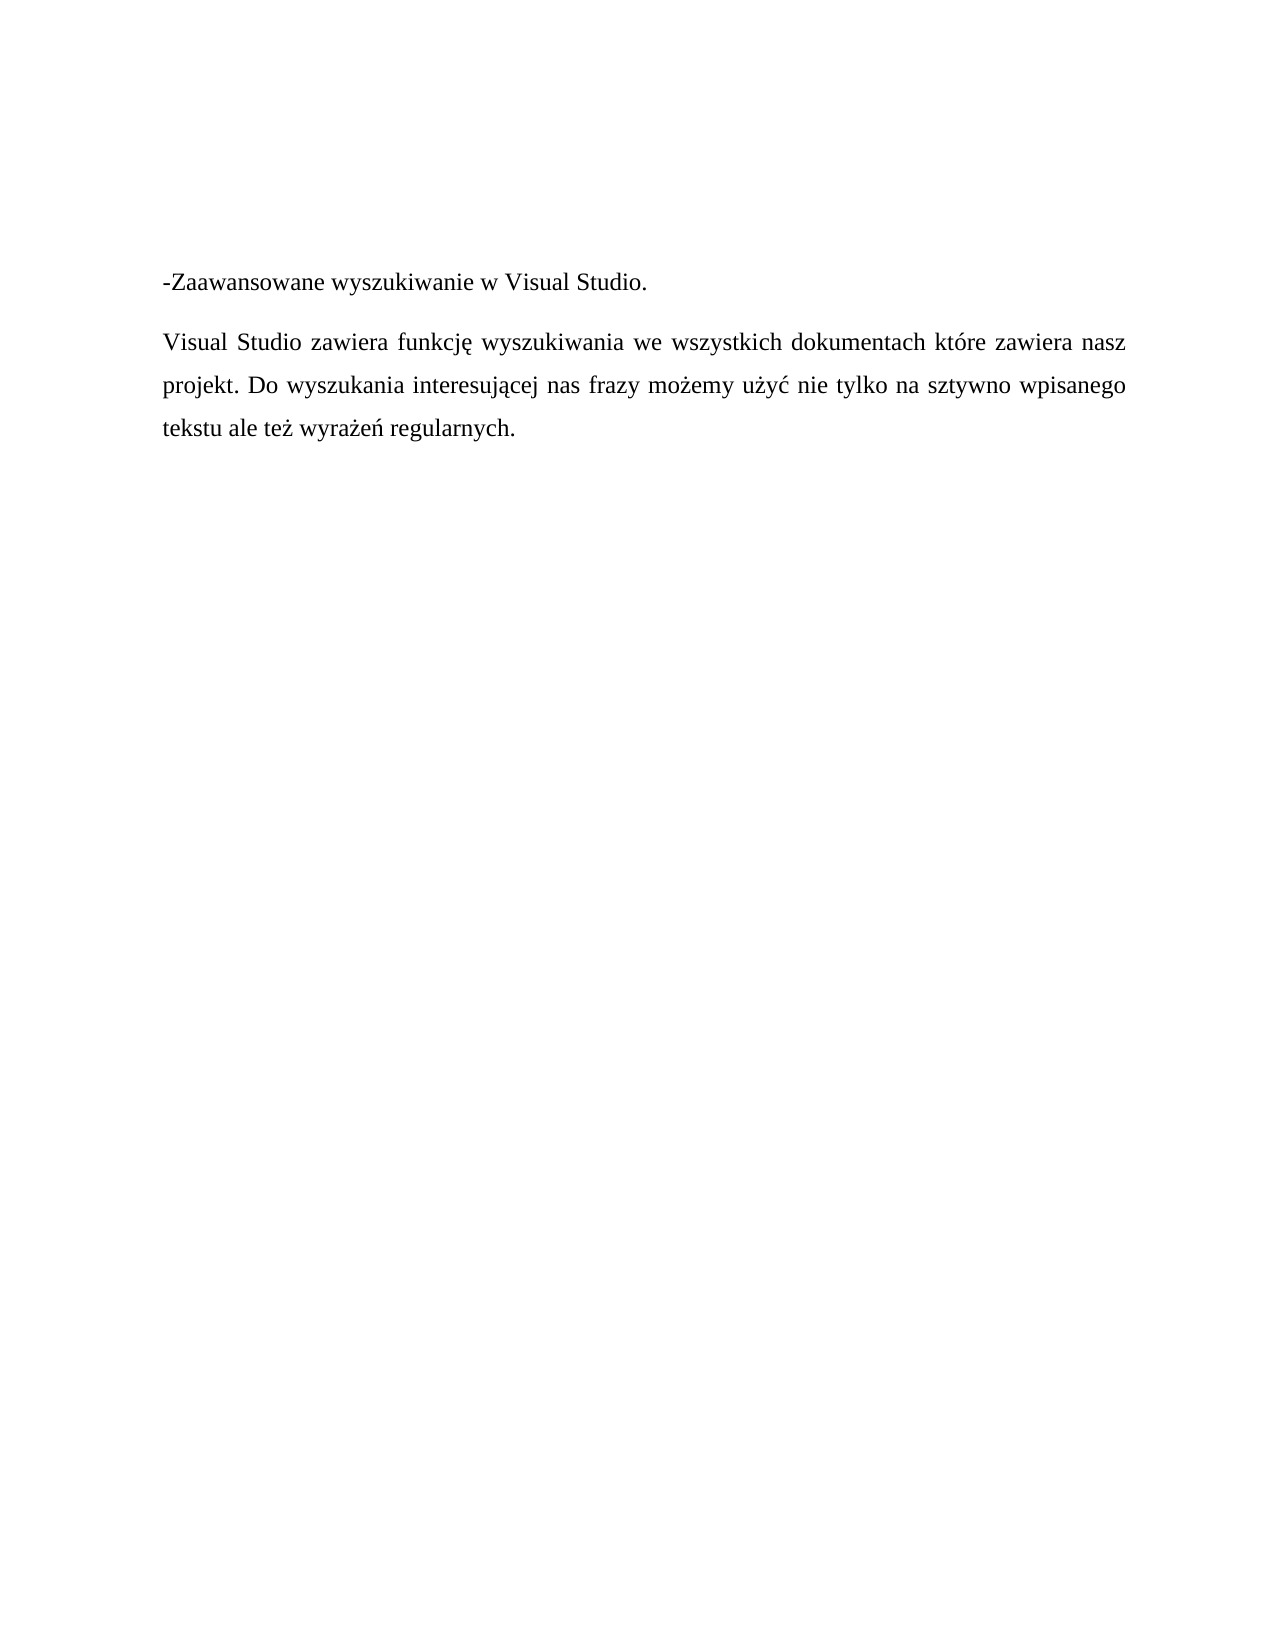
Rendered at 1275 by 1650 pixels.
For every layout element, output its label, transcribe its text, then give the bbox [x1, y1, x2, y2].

text Visual Studio zawiera funkcję wyszukiwania we wszystkich dokumentach które zawiera nasz projekt. Do wyszukania interesującej nas frazy możemy użyć nie tylko na sztywno wpisanego tekstu ale też wyrażeń regularnych. [162, 327, 1127, 442]
text -Zaawansowane wyszukiwanie w Visual Studio. [162, 267, 1127, 296]
